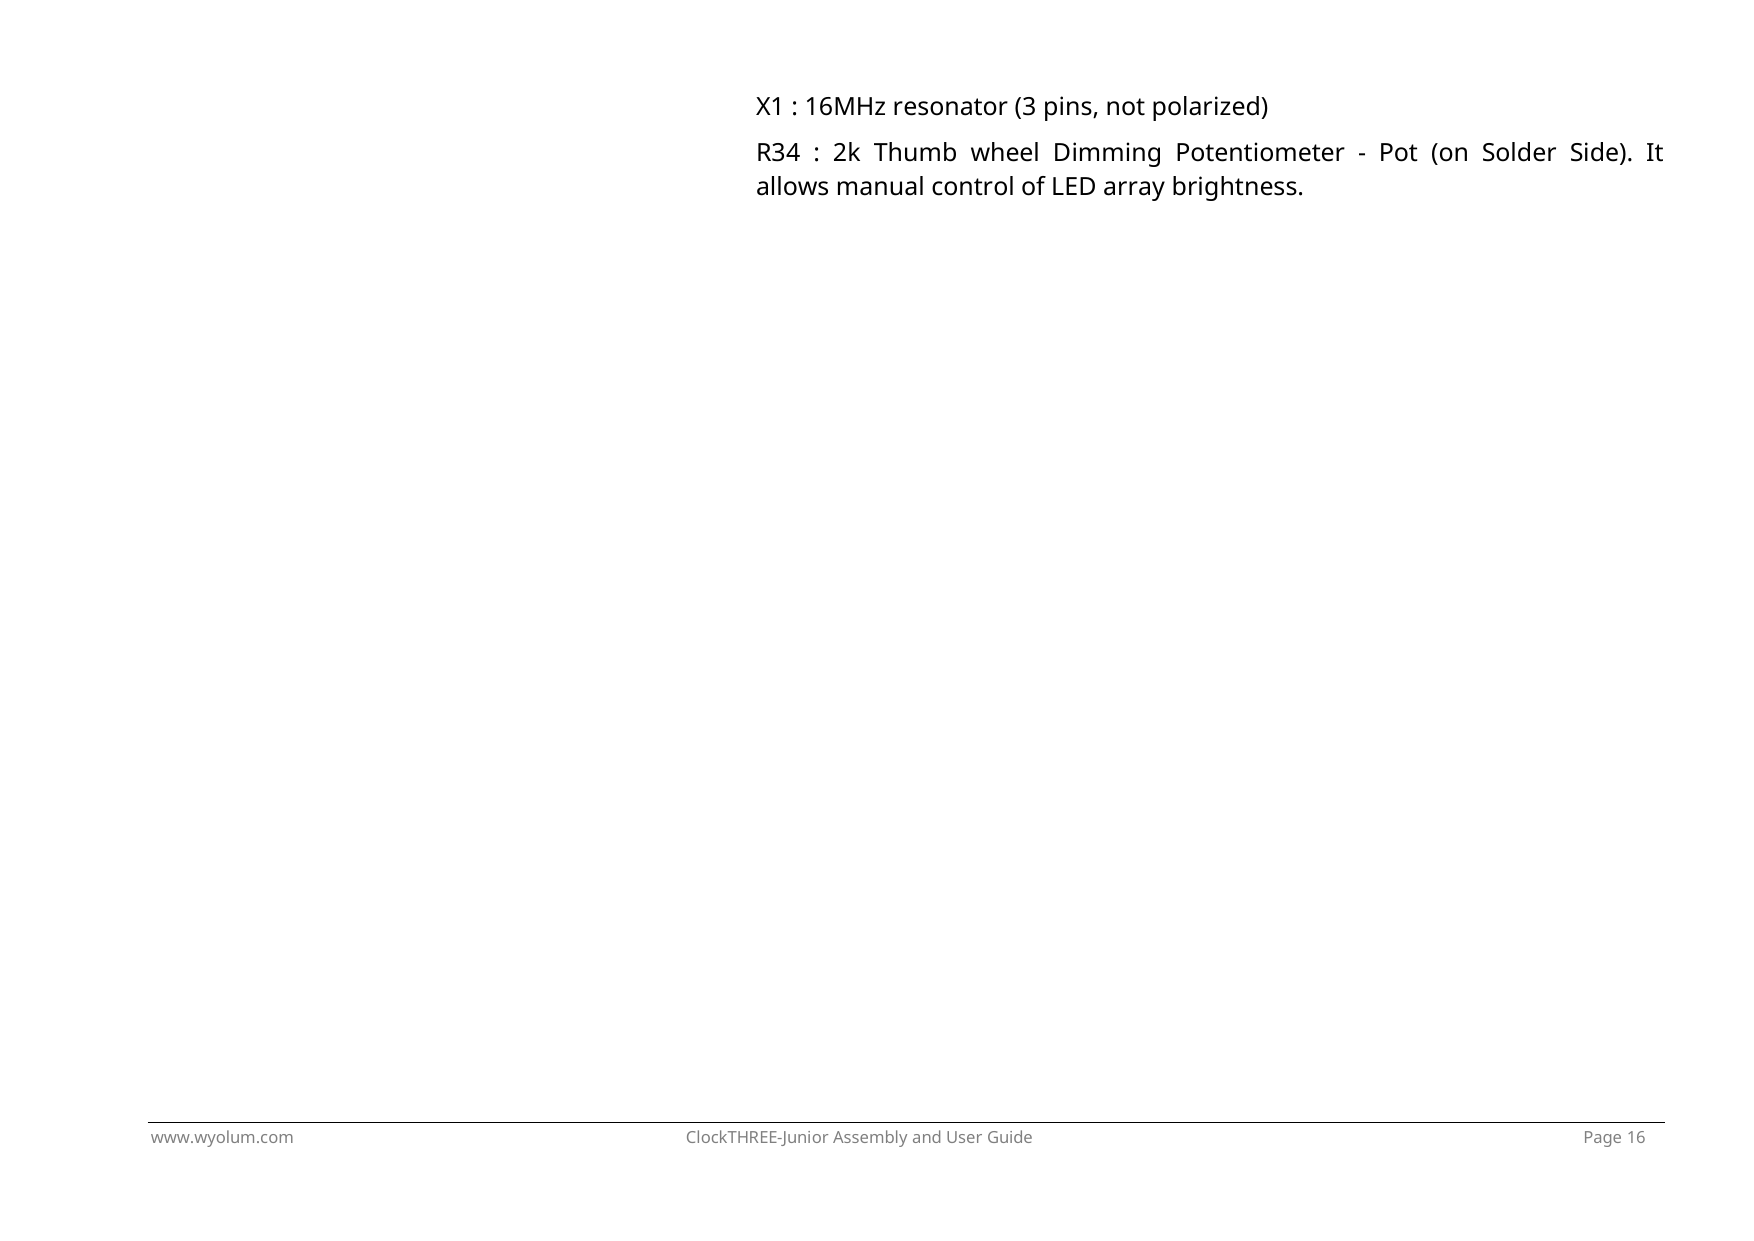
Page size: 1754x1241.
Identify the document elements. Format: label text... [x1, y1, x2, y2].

table_header [148, 89, 756, 203]
table_header OTHER PARTS Finish off by adding in all the other remaining parts. PARTS J1 : The Mini-USB type Power Input socket. K1, K2 : 3 pin male header pins for Power SEL (Wall Wart/FTDI) and LED ARRAY (Enable/Disable). Both of these also require a shorting link. K4, K5 : 2 pin male header pins for RTC INT or EXT. When using INT RTC, both of these require a shorting link. When using EXT RTC, remove the shorting links. P7 : 6 pin male header pins for FTDI connector (on Solder side) SP1 : Speaker / Buzzer SW12, SW22, SW32, SW52 : push button switches (on solder side). Long Button SW42 : push button switch (on solder side). Short Button X1 : 16MHz resonator (3 pins, not polarized) R34 : 2k Thumb wheel Dimming Potentiometer - Pot (on Solder Side). It allows manual control of LED array brightness. [756, 89, 1665, 203]
